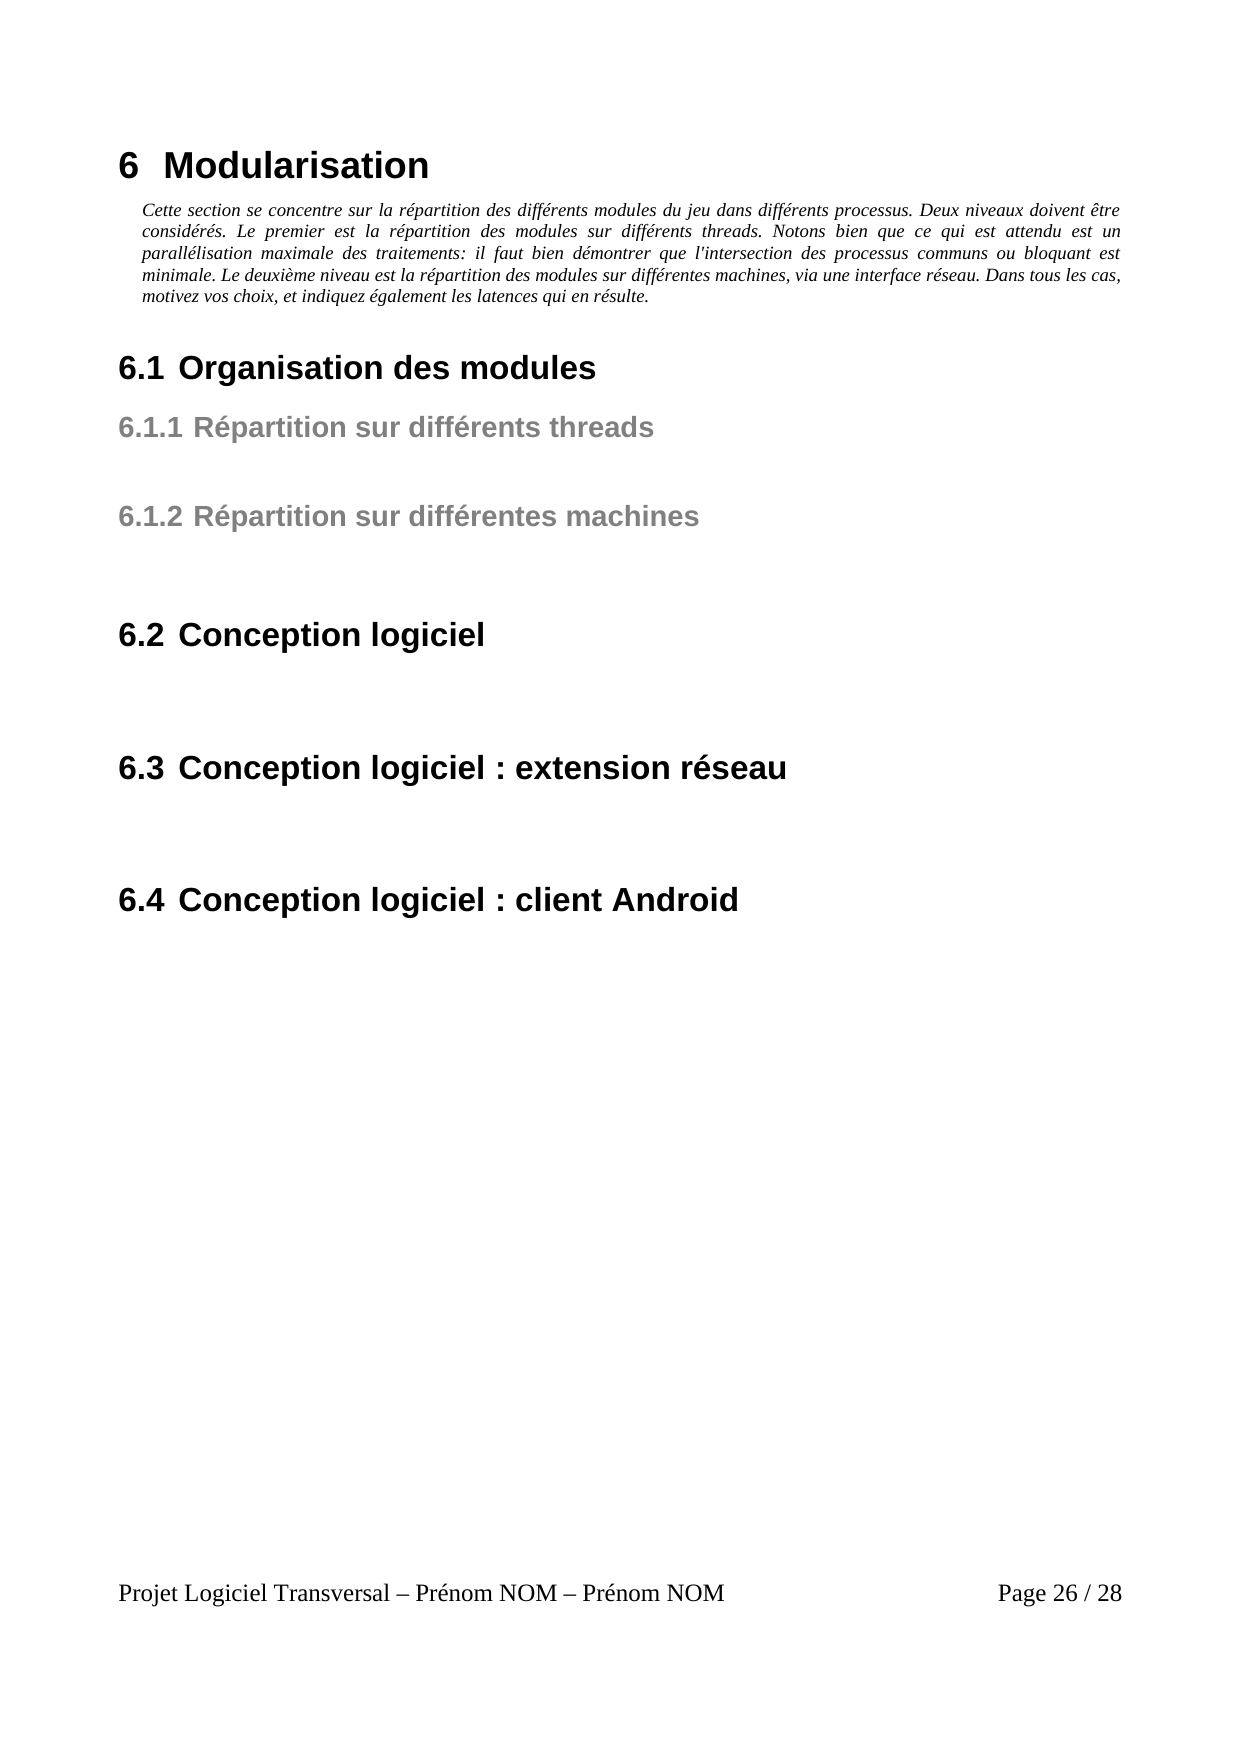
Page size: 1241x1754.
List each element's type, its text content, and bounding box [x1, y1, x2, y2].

subtitle Répartition sur différents threads [118, 410, 1122, 443]
subtitle Répartition sur différentes machines [118, 499, 1122, 533]
subtitle Modularisation [118, 143, 1122, 186]
subtitle Conception logiciel : extension réseau [118, 748, 1122, 786]
subtitle Conception logiciel : client Android [118, 880, 1122, 918]
subtitle Organisation des modules [118, 348, 1122, 386]
text Cette section se concentre sur la répartition des différents modules du jeu dans différents processus. Deux niveaux doivent être considérés. Le premier est la répartition des modules sur différents threads. Notons bien que ce qui est attendu est un parallélisation maximale des traitements: il faut bien démontrer que l'intersection des processus communs ou bloquant est minimale. Le deuxième niveau est la répartition des modules sur différentes machines, via une interface réseau. Dans tous les cas, motivez vos choix, et indiquez également les latences qui en résulte. [142, 199, 1122, 307]
subtitle Conception logiciel [118, 616, 1122, 654]
